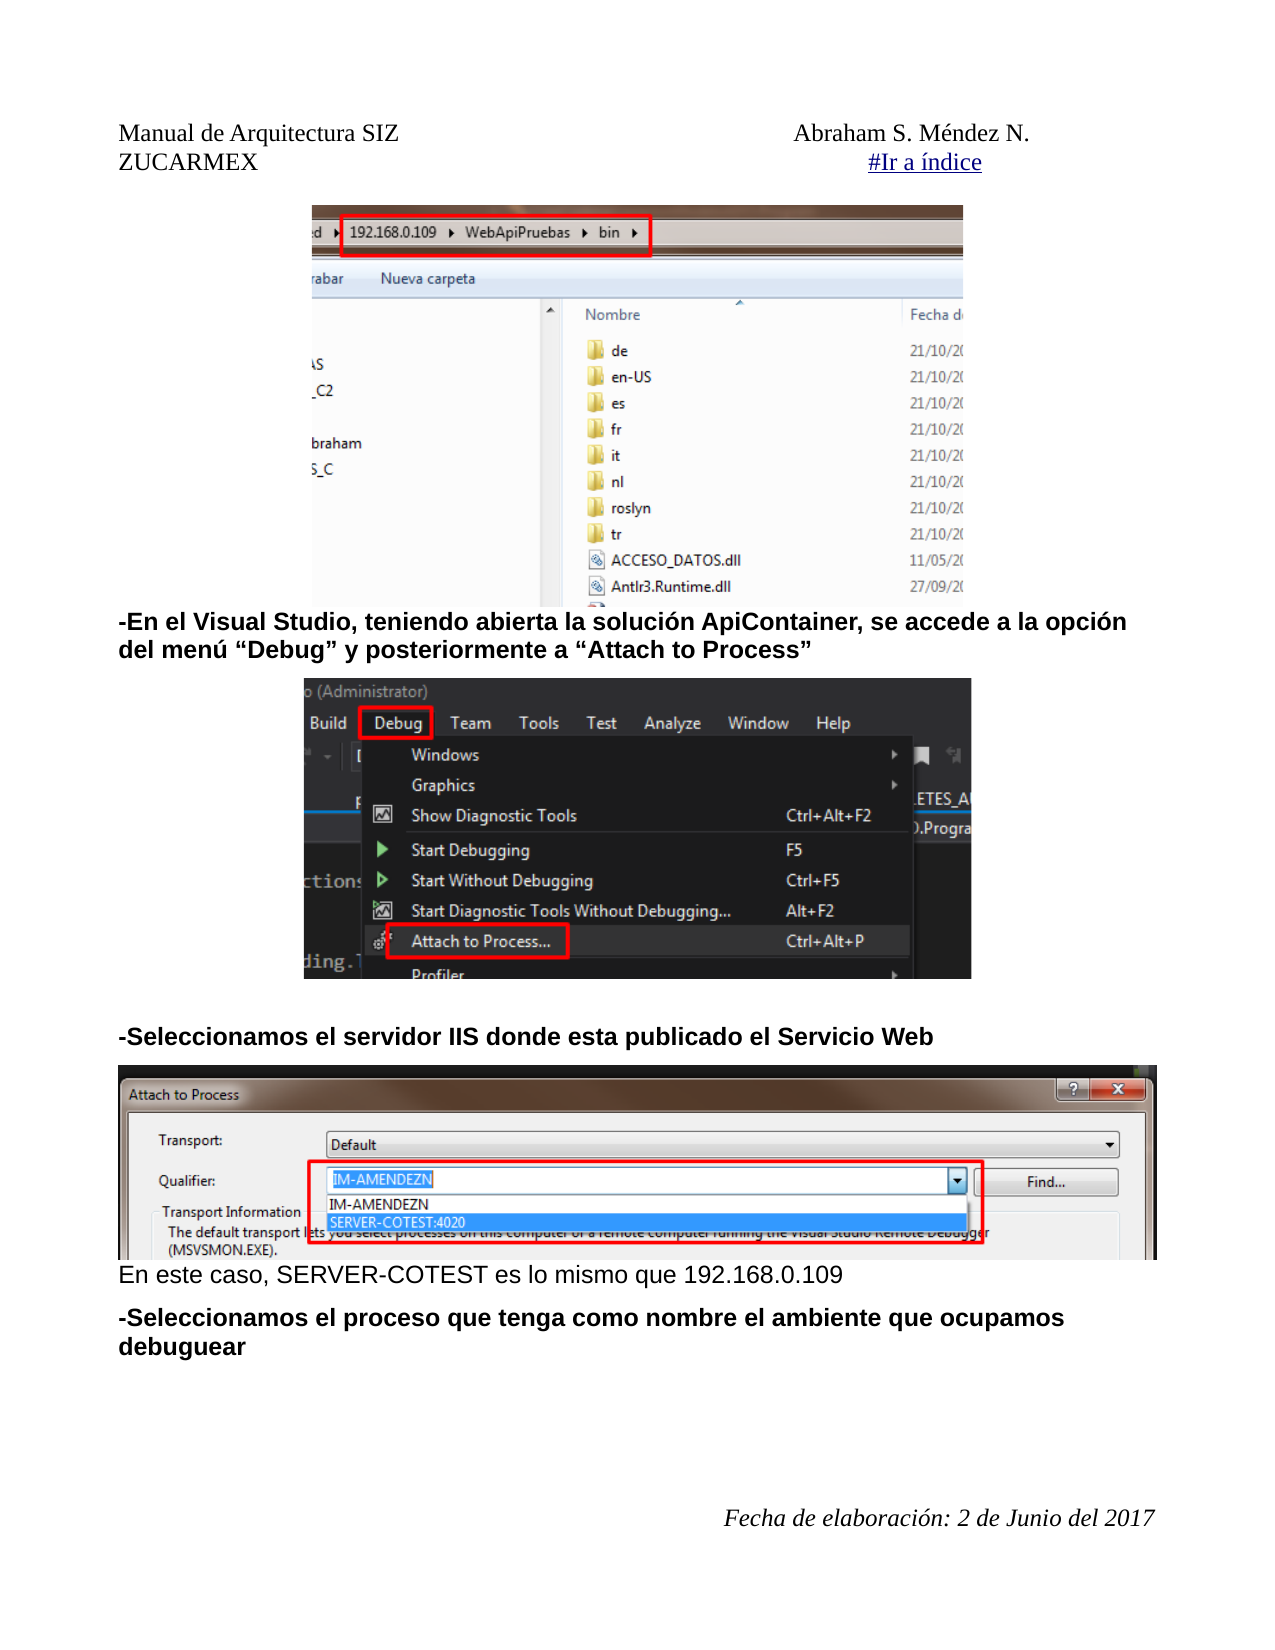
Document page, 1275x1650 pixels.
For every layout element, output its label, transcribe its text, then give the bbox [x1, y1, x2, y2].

picture [311, 205, 964, 607]
text -Seleccionamos el proceso que tenga como nombre el ambiente que ocupamos debuguear [118, 1303, 1157, 1361]
text -Seleccionamos el servidor IIS donde esta publicado el Servicio Web [118, 1022, 1157, 1050]
picture [303, 678, 972, 979]
picture [118, 1065, 1157, 1260]
text -En el Visual Studio, teniendo abierta la solución ApiContainer, se accede a la opción del menú “Debug” y posteriormente a “Attach to Process” [118, 205, 1157, 664]
text En este caso, SERVER-COTEST es lo mismo que 192.168.0.109 [118, 1260, 1157, 1289]
